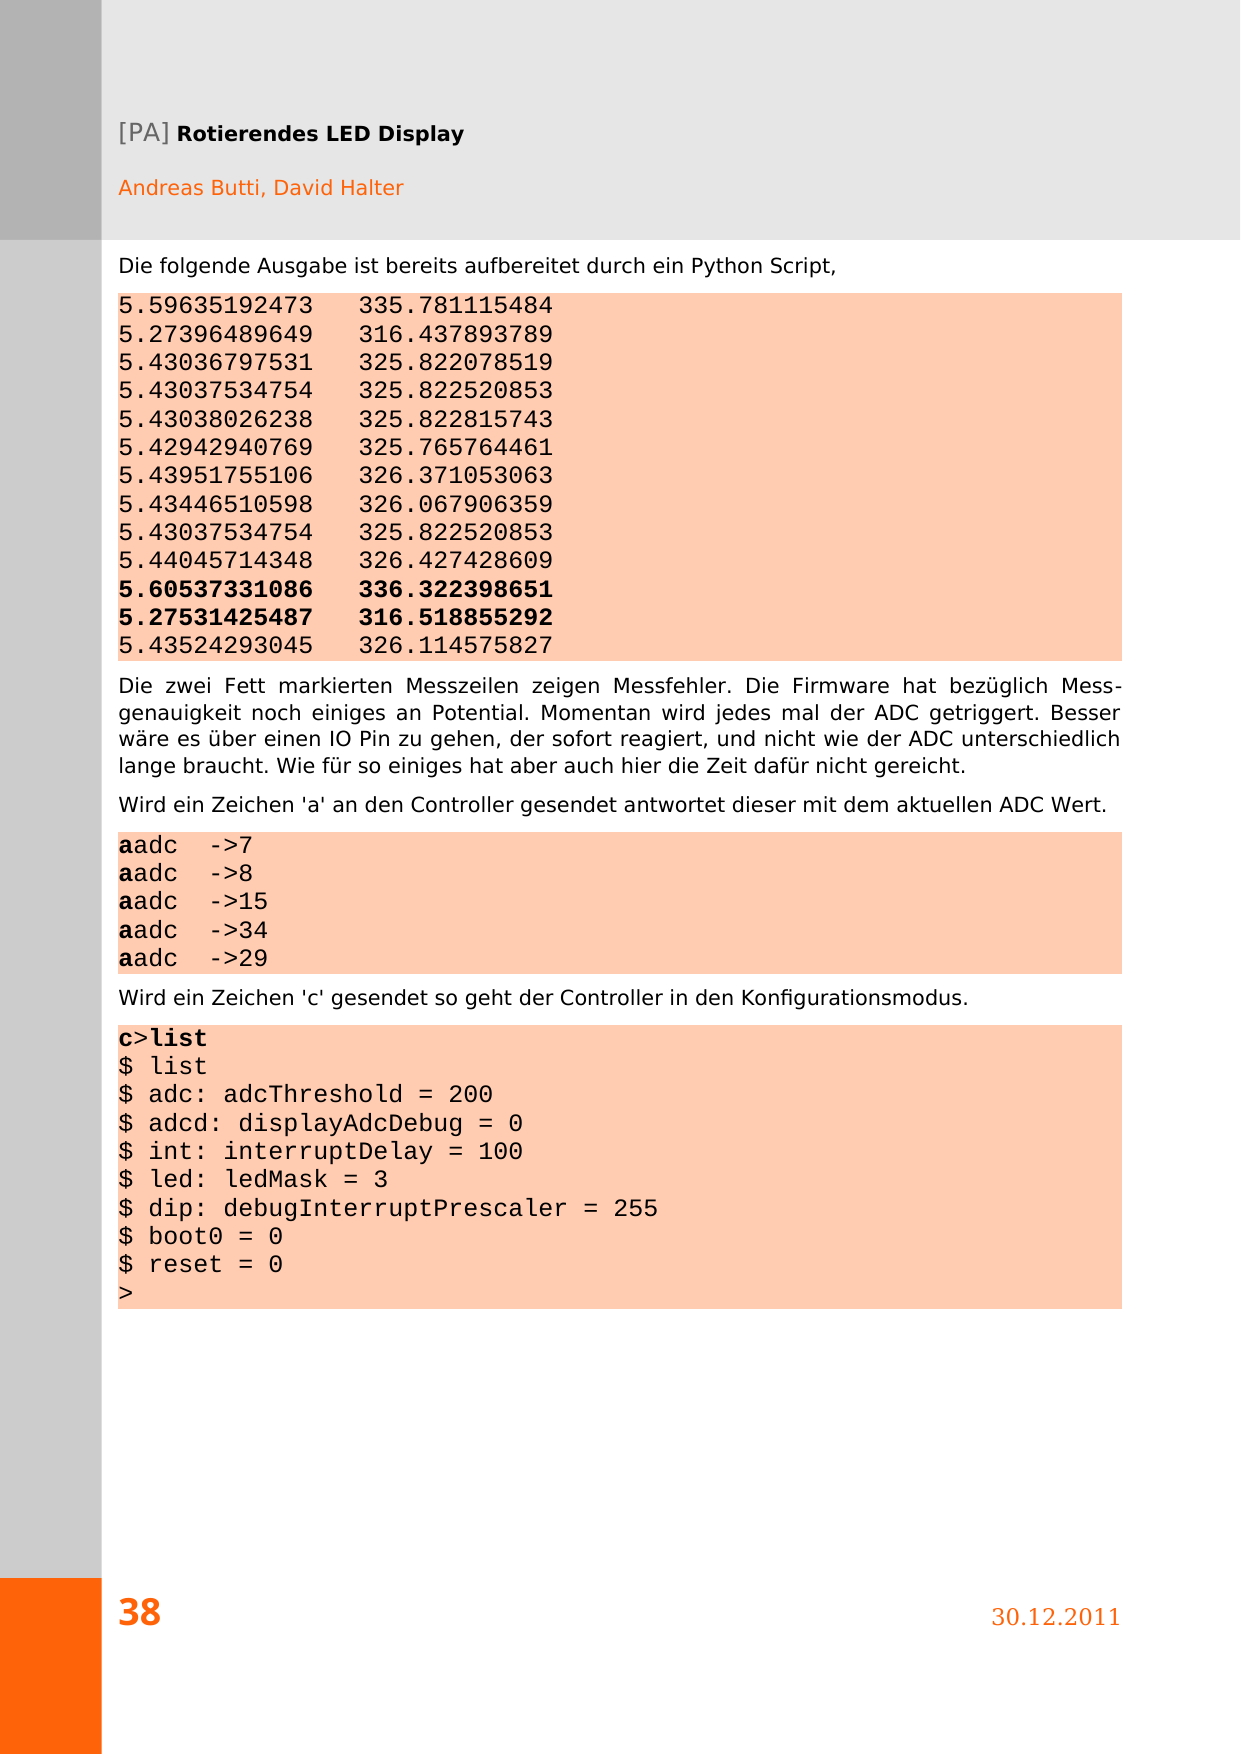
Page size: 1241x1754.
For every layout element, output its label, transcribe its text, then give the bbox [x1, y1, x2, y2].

text aadc ->8 [118, 861, 1122, 889]
text 5.43036797531 325.822078519 [118, 350, 1122, 378]
text $ int: interruptDelay = 100 [118, 1139, 1122, 1167]
text aadc ->34 [118, 917, 1122, 946]
text $ dip: debugInterruptPrescaler = 255 [118, 1195, 1122, 1224]
text $ boot0 = 0 [118, 1224, 1122, 1252]
text 5.43951755106 326.371053063 [118, 463, 1122, 491]
text 5.27396489649 316.437893789 [118, 321, 1122, 350]
text 5.43446510598 326.067906359 [118, 491, 1122, 520]
text Die folgende Ausgabe ist bereits aufbereitet durch ein Python Script, [118, 254, 1122, 278]
text c>list [118, 1025, 1122, 1054]
text 5.42942940769 325.765764461 [118, 435, 1122, 463]
text $ adcd: displayAdcDebug = 0 [118, 1110, 1122, 1139]
text Die zwei Fett markierten Messzeilen zeigen Messfehler. Die Firmware hat bezüglich Mess­genauigkeit noch einiges an Potential. Momentan wird jedes mal der ADC getriggert. Besser wäre es über einen IO Pin zu gehen, der sofort reagiert, und nicht wie der ADC unterschiedlich lange braucht. Wie für so einiges hat aber auch hier die Zeit dafür nicht gereicht. [118, 674, 1122, 778]
text 5.44045714348 326.427428609 [118, 548, 1122, 576]
text Wird ein Zeichen 'c' gesendet so geht der Controller in den Konfigurationsmodus. [118, 986, 1122, 1011]
text 5.43038026238 325.822815743 [118, 406, 1122, 435]
text 5.43524293045 326.114575827 [118, 633, 1122, 661]
text aadc ->7 [118, 832, 1122, 861]
text $ list [118, 1054, 1122, 1082]
text $ led: ledMask = 3 [118, 1167, 1122, 1195]
text 5.60537331086 336.322398651 [118, 576, 1122, 605]
text 5.43037534754 325.822520853 [118, 520, 1122, 548]
text aadc ->15 [118, 889, 1122, 917]
text aadc ->29 [118, 946, 1122, 974]
text $ adc: adcThreshold = 200 [118, 1082, 1122, 1110]
text > [118, 1280, 1122, 1309]
text 5.43037534754 325.822520853 [118, 378, 1122, 406]
text 5.59635192473 335.781115484 [118, 293, 1122, 321]
text 5.27531425487 316.518855292 [118, 605, 1122, 633]
text Wird ein Zeichen 'a' an den Controller gesendet antwortet dieser mit dem aktuellen ADC Wert. [118, 793, 1122, 817]
text $ reset = 0 [118, 1252, 1122, 1280]
